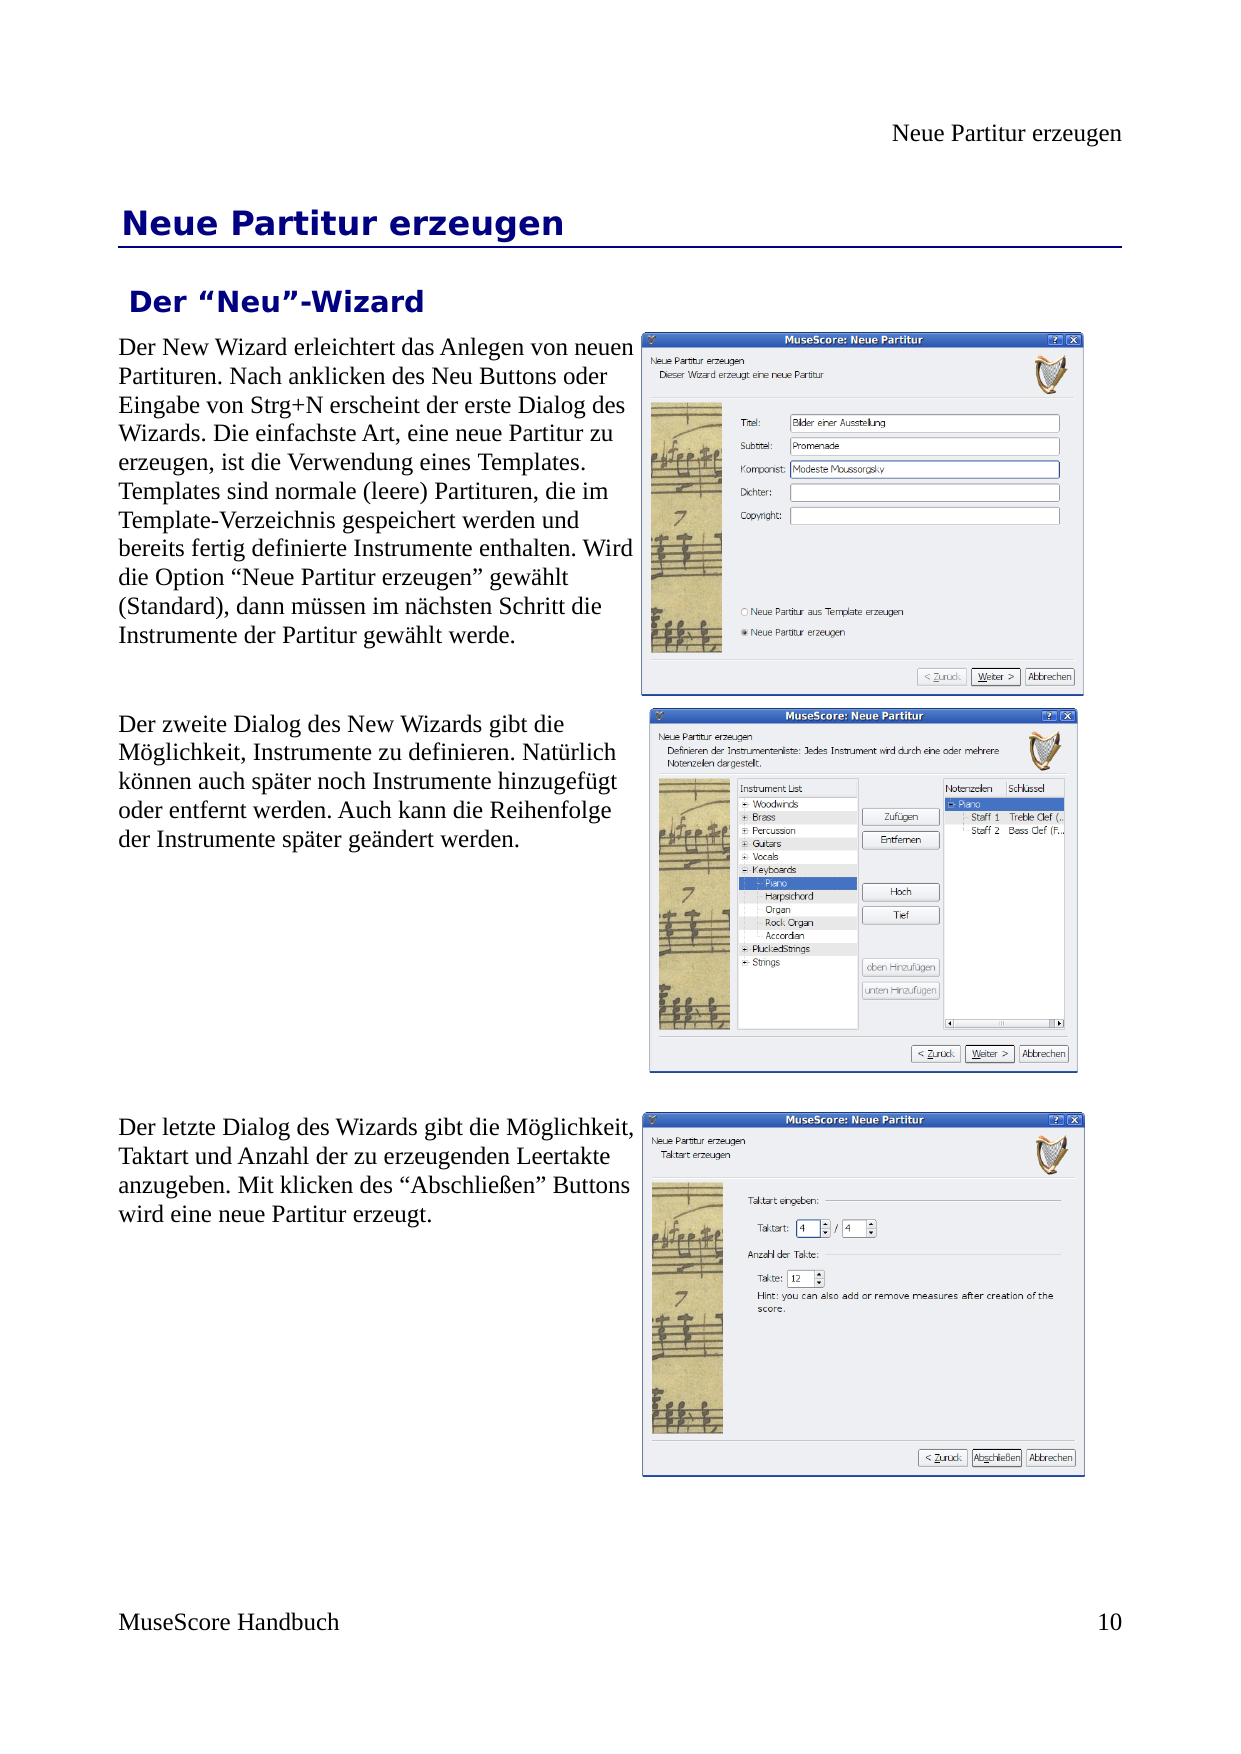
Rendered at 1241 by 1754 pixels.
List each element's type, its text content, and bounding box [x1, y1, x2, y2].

picture [649, 708, 1078, 1073]
picture [642, 1112, 1085, 1477]
subtitle Neue Partitur erzeugen [118, 201, 1122, 246]
text Der letzte Dialog des Wizards gibt die Möglichkeit, Taktart und Anzahl der zu erzeugenden Leertakte anzugeben. Mit klicken des “Abschließen” Buttons wird eine neue Partitur erzeugt. [118, 1112, 642, 1227]
picture [641, 332, 1084, 696]
text Der zweite Dialog des New Wizards gibt die Möglichkeit, Instrumente zu definieren. Natürlich können auch später noch Instrumente hinzugefügt oder entfernt werden. Auch kann die Reihenfolge der Instrumente später geändert werden. [118, 709, 649, 852]
text Der New Wizard erleichtert das Anlegen von neuen Partituren. Nach anklicken des Neu Buttons oder Eingabe von Strg+N erscheint der erste Dialog des Wizards. Die einfachste Art, eine neue Partitur zu erzeugen, ist die Verwendung eines Templates. Templates sind normale (leere) Partituren, die im Template-Verzeichnis gespeichert werden und bereits fertig definierte Instrumente enthalten. Wird die Option “Neue Partitur erzeugen” gewählt (Standard), dann müssen im nächsten Schritt die Instrumente der Partitur gewählt werde. [118, 332, 641, 696]
subtitle Der “Neu”-Wizard [118, 286, 1122, 320]
